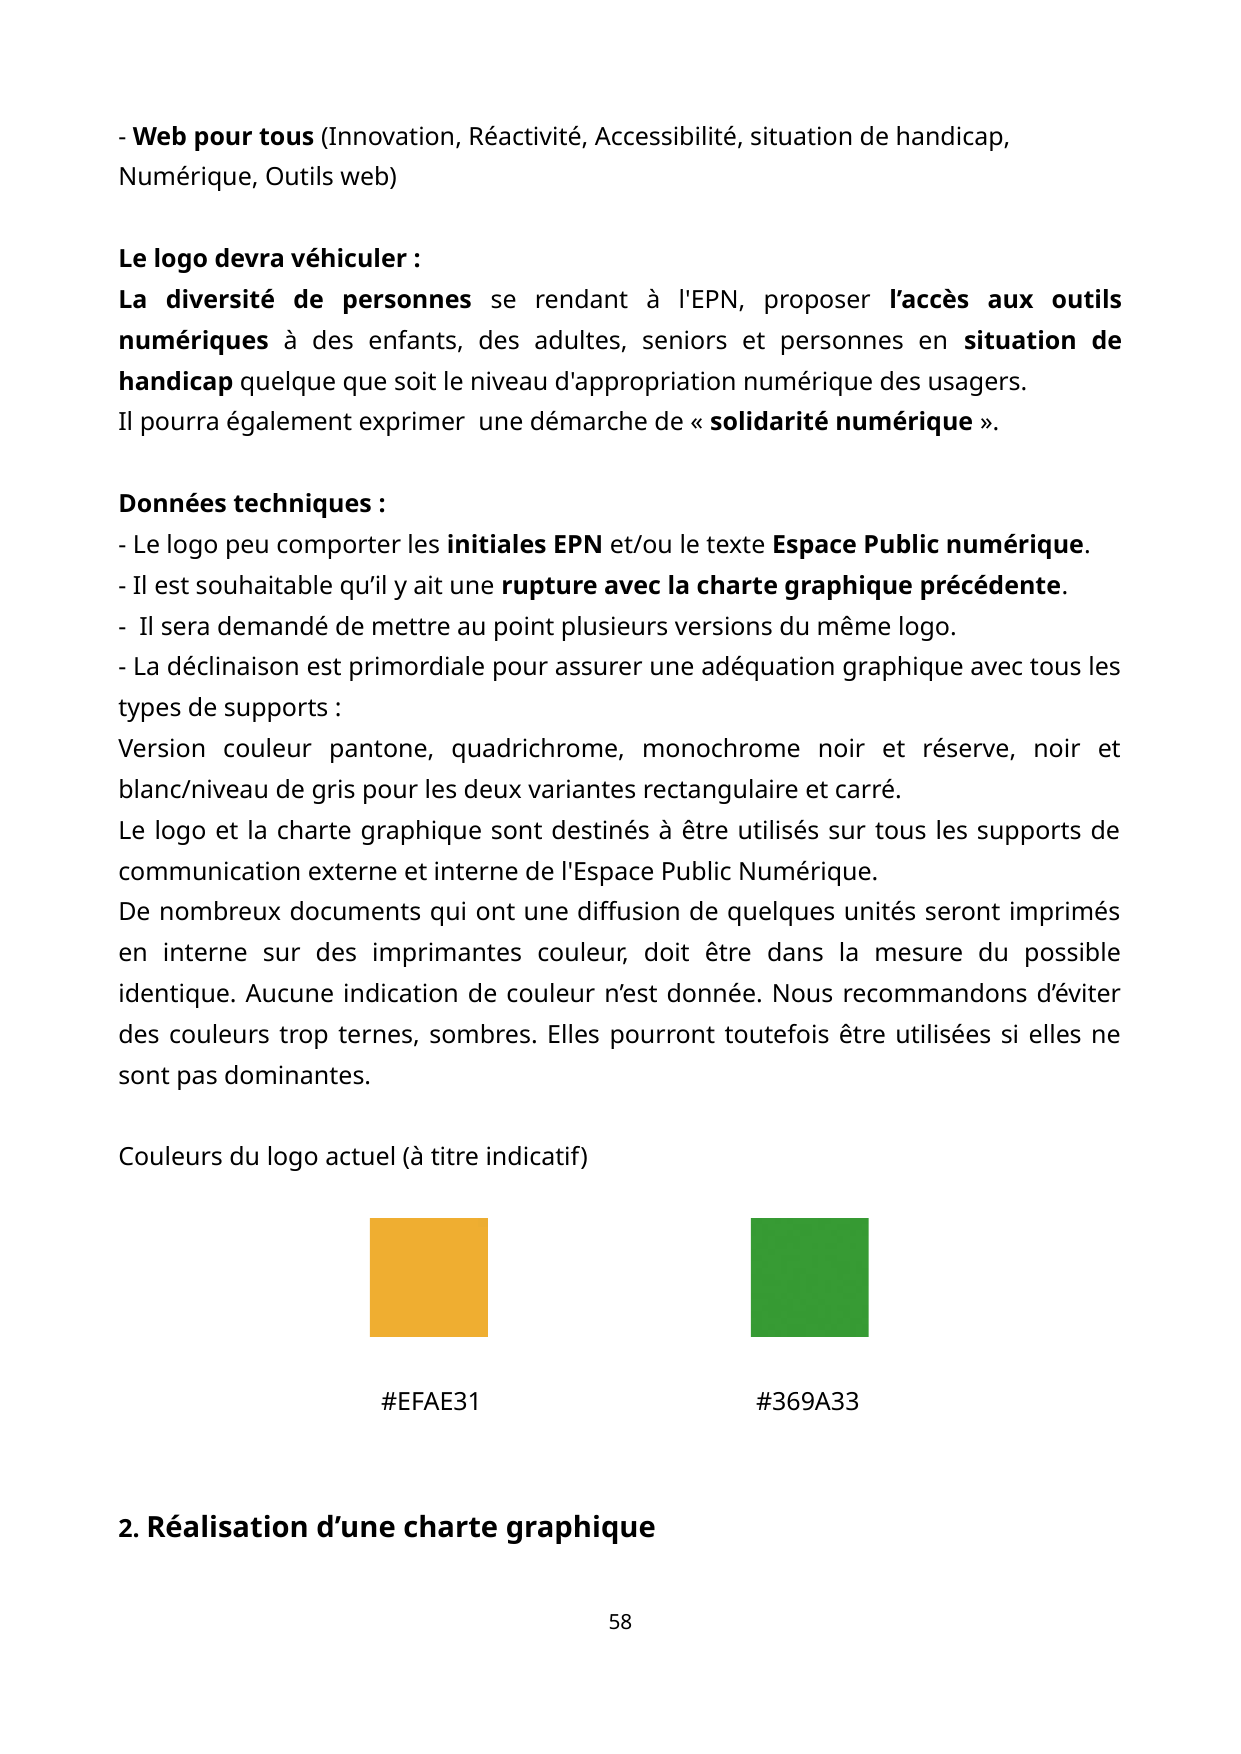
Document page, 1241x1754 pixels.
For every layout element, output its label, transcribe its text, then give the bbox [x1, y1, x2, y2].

picture [750, 1218, 869, 1337]
text #EFAE31 #369A33 [118, 1384, 1122, 1418]
text Le logo et la charte graphique sont destinés à être utilisés sur tous les supports de communication externe et interne de l'Espace Public Numérique. [118, 812, 1122, 887]
text Il pourra également exprimer une démarche de « solidarité numérique ». [118, 404, 1122, 438]
text - Web pour tous (Innovation, Réactivité, Accessibilité, situation de handicap, Numérique, Outils web) [118, 118, 1122, 193]
text 2. Réalisation d’une charte graphique [118, 1506, 1122, 1546]
picture [369, 1218, 488, 1337]
text Couleurs du logo actuel (à titre indicatif) [118, 1139, 1122, 1173]
text Données techniques : [118, 486, 1122, 520]
text Version couleur pantone, quadrichrome, monochrome noir et réserve, noir et blanc/niveau de gris pour les deux variantes rectangulaire et carré. [118, 731, 1122, 806]
text - Le logo peu comporter les initiales EPN et/ou le texte Espace Public numérique. [118, 526, 1122, 561]
text - Il est souhaitable qu’il y ait une rupture avec la charte graphique précédente. [118, 567, 1122, 601]
text Le logo devra véhiculer : [118, 241, 1122, 275]
text - Il sera demandé de mettre au point plusieurs versions du même logo. [118, 608, 1122, 642]
text - La déclinaison est primordiale pour assurer une adéquation graphique avec tous les types de supports : [118, 649, 1122, 724]
text De nombreux documents qui ont une diffusion de quelques unités seront imprimés en interne sur des imprimantes couleur, doit être dans la mesure du possible identique. Aucune indication de couleur n’est donnée. Nous recommandons d’éviter des couleurs trop ternes, sombres. Elles pourront toutefois être utilisées si elles ne sont pas dominantes. [118, 894, 1122, 1091]
text La diversité de personnes se rendant à l'EPN, proposer l’accès aux outils numériques à des enfants, des adultes, seniors et personnes en situation de handicap quelque que soit le niveau d'appropriation numérique des usagers. [118, 281, 1122, 397]
